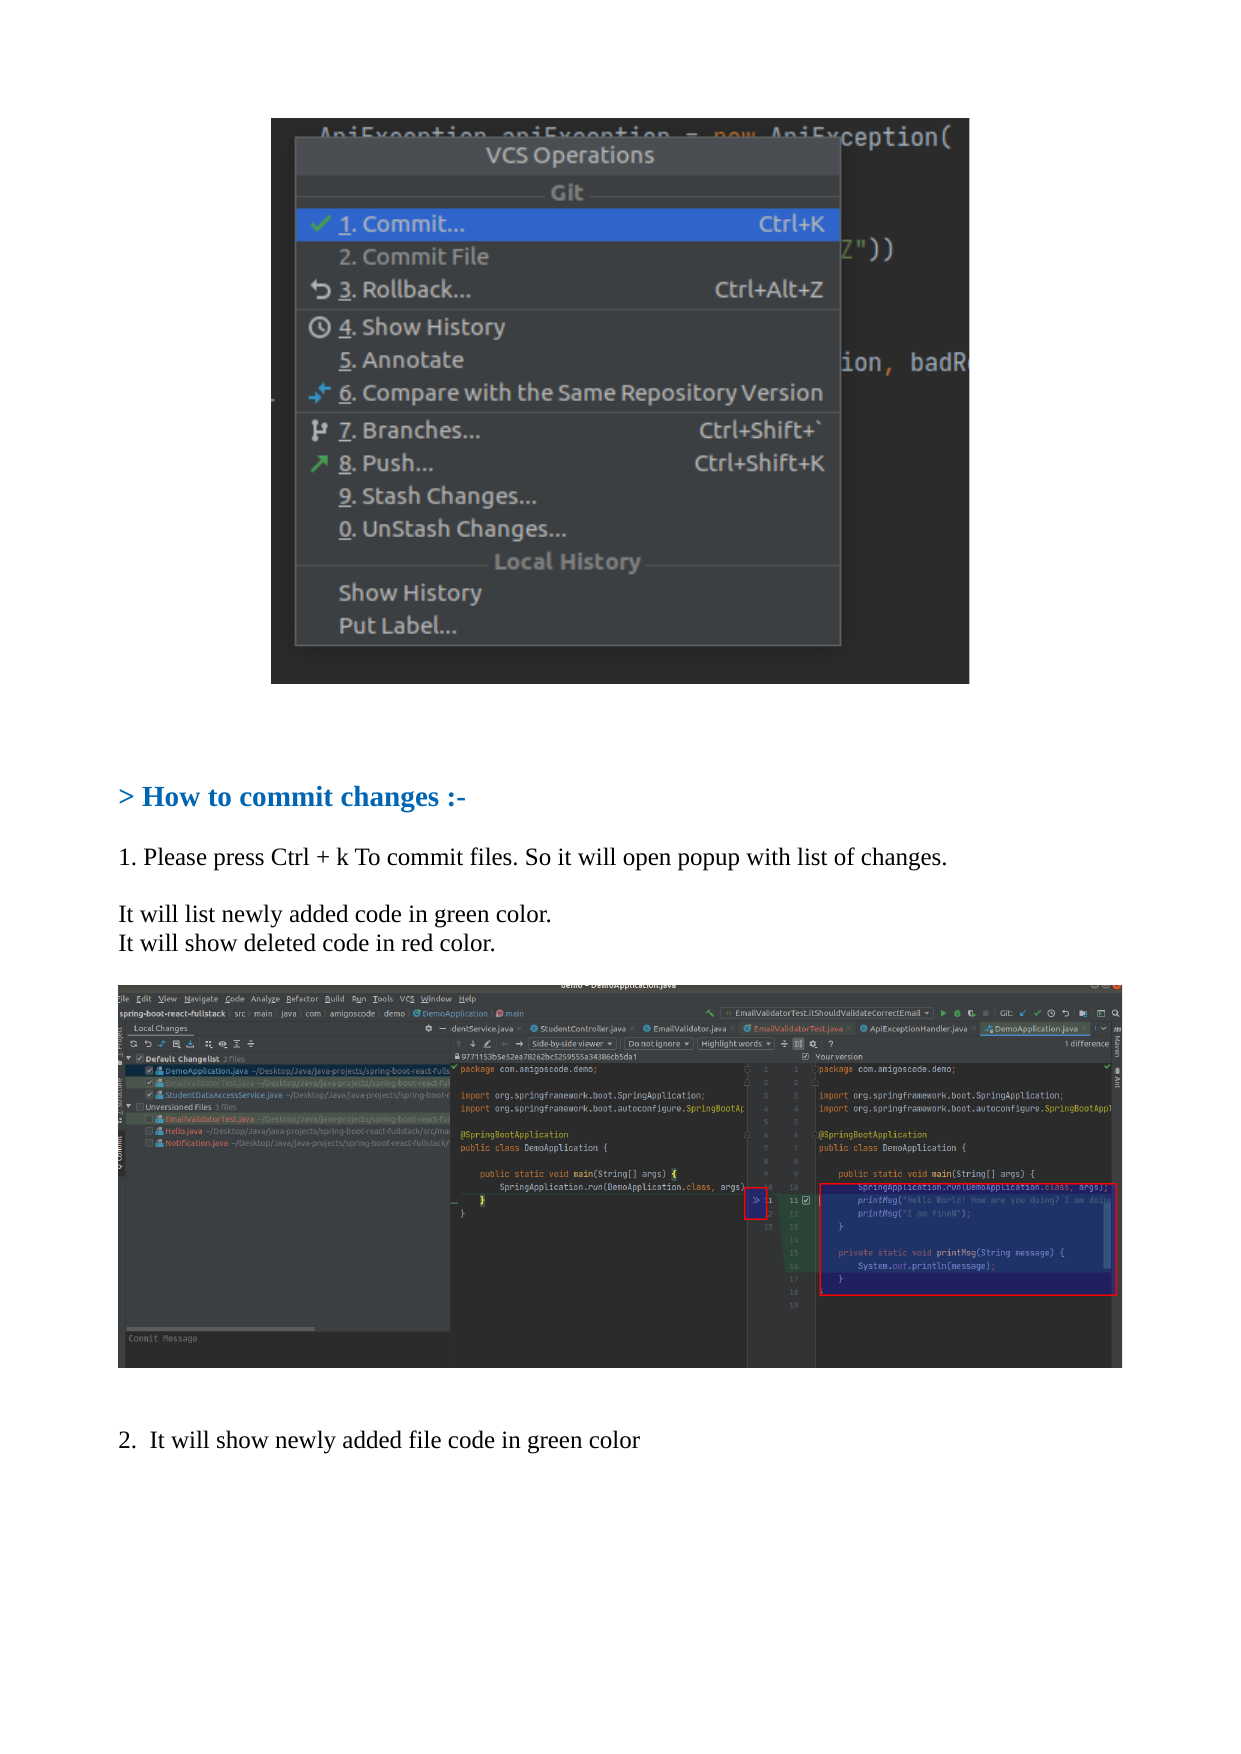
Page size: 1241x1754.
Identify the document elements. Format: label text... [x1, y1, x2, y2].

text 1. Please press Ctrl + k To commit files. So it will open popup with list of changes. [118, 842, 1122, 870]
text It will list newly added code in green color. [118, 899, 1122, 928]
text 2. It will show newly added file code in green color [118, 1425, 1122, 1454]
text > How to commit changes :- [118, 779, 1122, 813]
picture [271, 118, 970, 684]
picture [118, 985, 1123, 1368]
text It will show deleted code in red color. [118, 928, 1122, 957]
